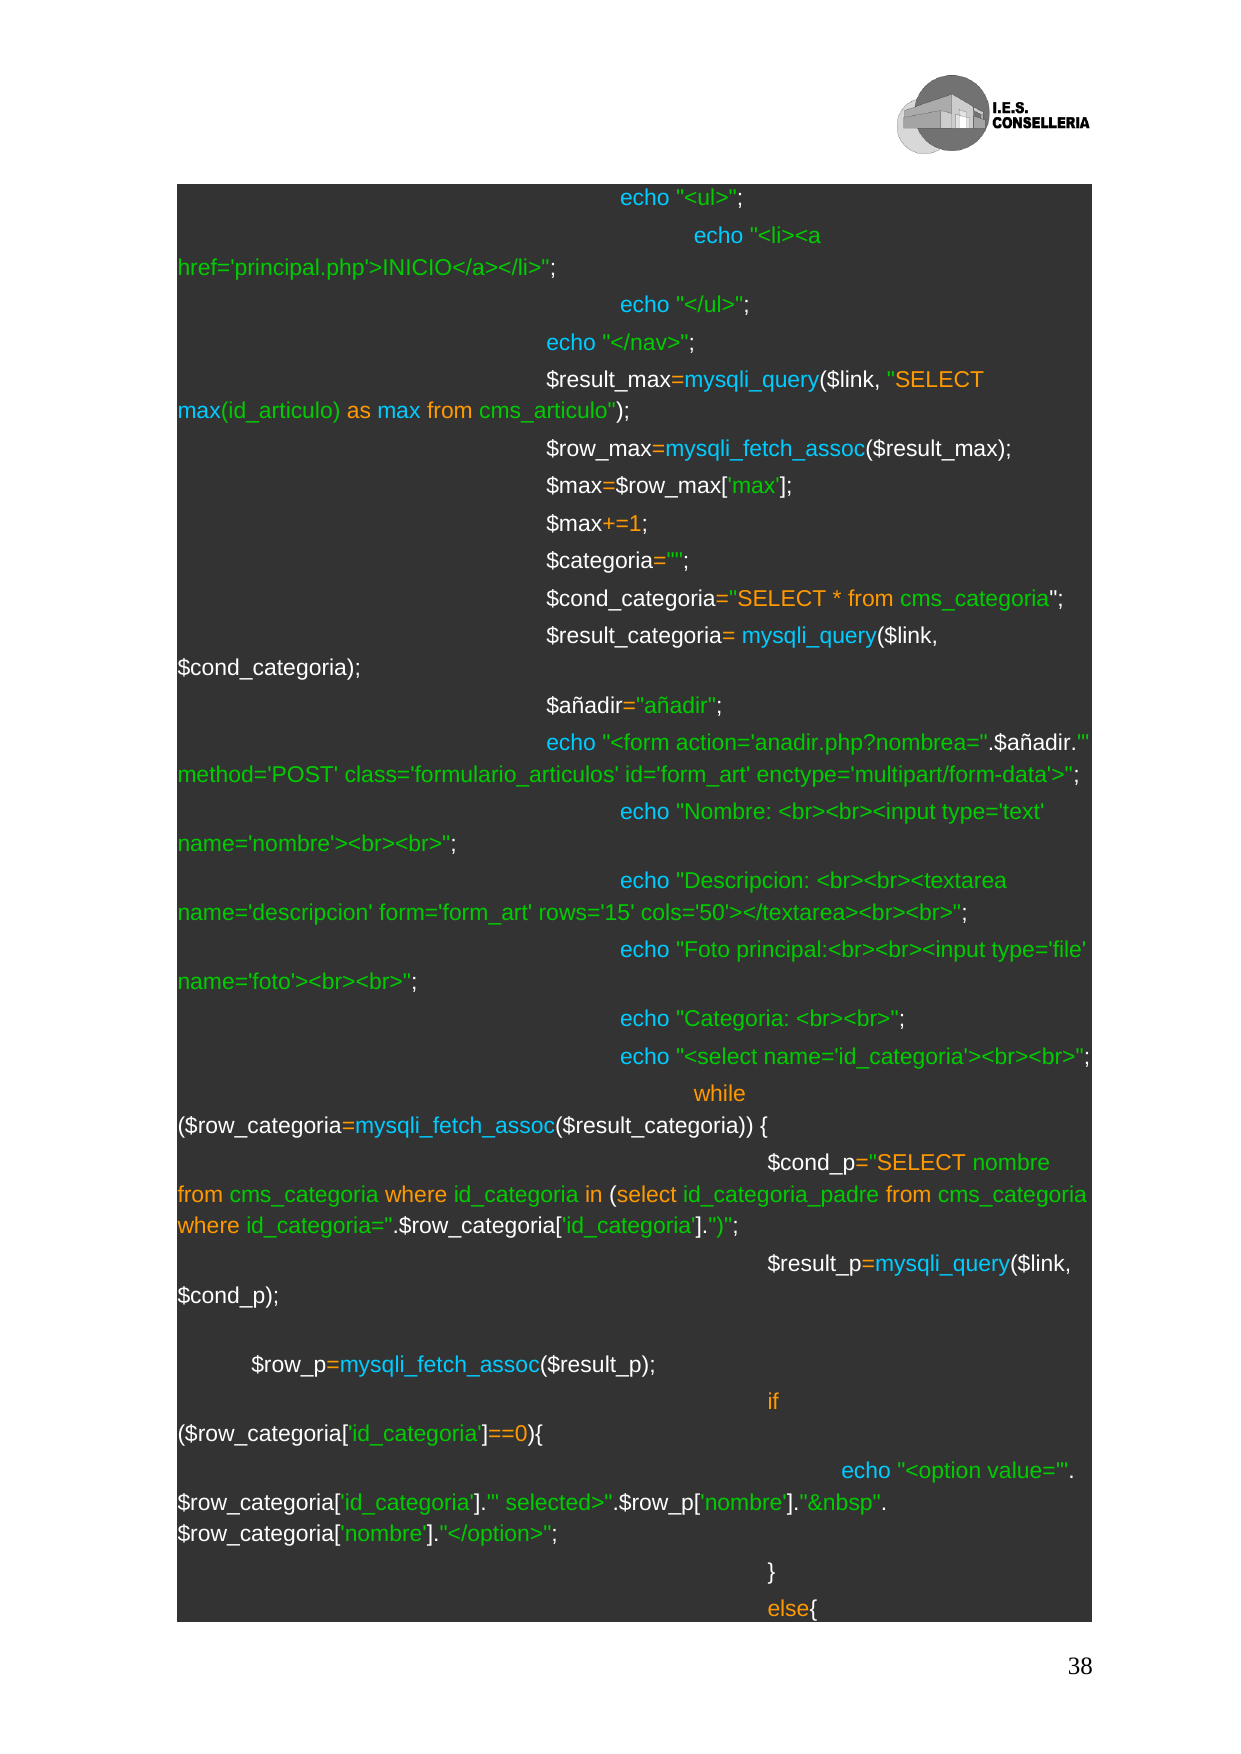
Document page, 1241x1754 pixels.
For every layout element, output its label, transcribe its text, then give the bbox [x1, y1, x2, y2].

text while ($row_categoria=mysqli_fetch_assoc($result_categoria)) { [177, 1080, 1092, 1138]
text echo "Foto principal:<br><br><input type='file' name='foto'><br><br>"; [177, 936, 1092, 994]
text echo "Categoria: <br><br>"; [177, 1005, 1092, 1032]
text echo "Nombre: <br><br><input type='text' name='nombre'><br><br>"; [177, 798, 1092, 856]
text $max+=1; [177, 510, 1092, 536]
text echo "Descripcion: <br><br><textarea name='descripcion' form='form_art' rows='15' cols='50'></textarea><br><br>"; [177, 867, 1092, 925]
text echo "<select name='id_categoria'><br><br>"; [177, 1043, 1092, 1069]
text $result_p=mysqli_query($link, $cond_p); [177, 1250, 1092, 1308]
text $max=$row_max['max']; [177, 472, 1092, 499]
text echo "</nav>"; [177, 328, 1092, 355]
text $cond_categoria="SELECT * from cms_categoria"; [177, 585, 1092, 611]
text $cond_p="SELECT nombre from cms_categoria where id_categoria in (select id_categoria_padre from cms_categoria where id_categoria=".$row_categoria['id_categoria'].")"; [177, 1149, 1092, 1239]
text $result_categoria= mysqli_query($link, $cond_categoria); [177, 622, 1092, 680]
text } [177, 1558, 1092, 1584]
text echo "<option value='".$row_categoria['id_categoria']."' selected>".$row_p['nombre']."&nbsp".$row_categoria['nombre']."</option>"; [177, 1457, 1092, 1547]
picture [894, 73, 1093, 155]
text if ($row_categoria['id_categoria']==0){ [177, 1388, 1092, 1446]
text echo "<form action='anadir.php?nombrea=".$añadir."' method='POST' class='formulario_articulos' id='form_art' enctype='multipart/form-data'>"; [177, 729, 1092, 787]
text $añadir="añadir"; [177, 692, 1092, 718]
text $row_max=mysqli_fetch_assoc($result_max); [177, 435, 1092, 461]
text else{ [177, 1595, 1092, 1622]
text $result_max=mysqli_query($link, "SELECT max(id_articulo) as max from cms_articulo"); [177, 366, 1092, 424]
text echo "<li><a href='principal.php'>INICIO</a></li>"; [177, 222, 1092, 280]
text $categoria=""; [177, 547, 1092, 574]
text $row_p=mysqli_fetch_assoc($result_p); [177, 1319, 1092, 1377]
text echo "<ul>"; [177, 184, 1092, 211]
text echo "</ul>"; [177, 291, 1092, 317]
